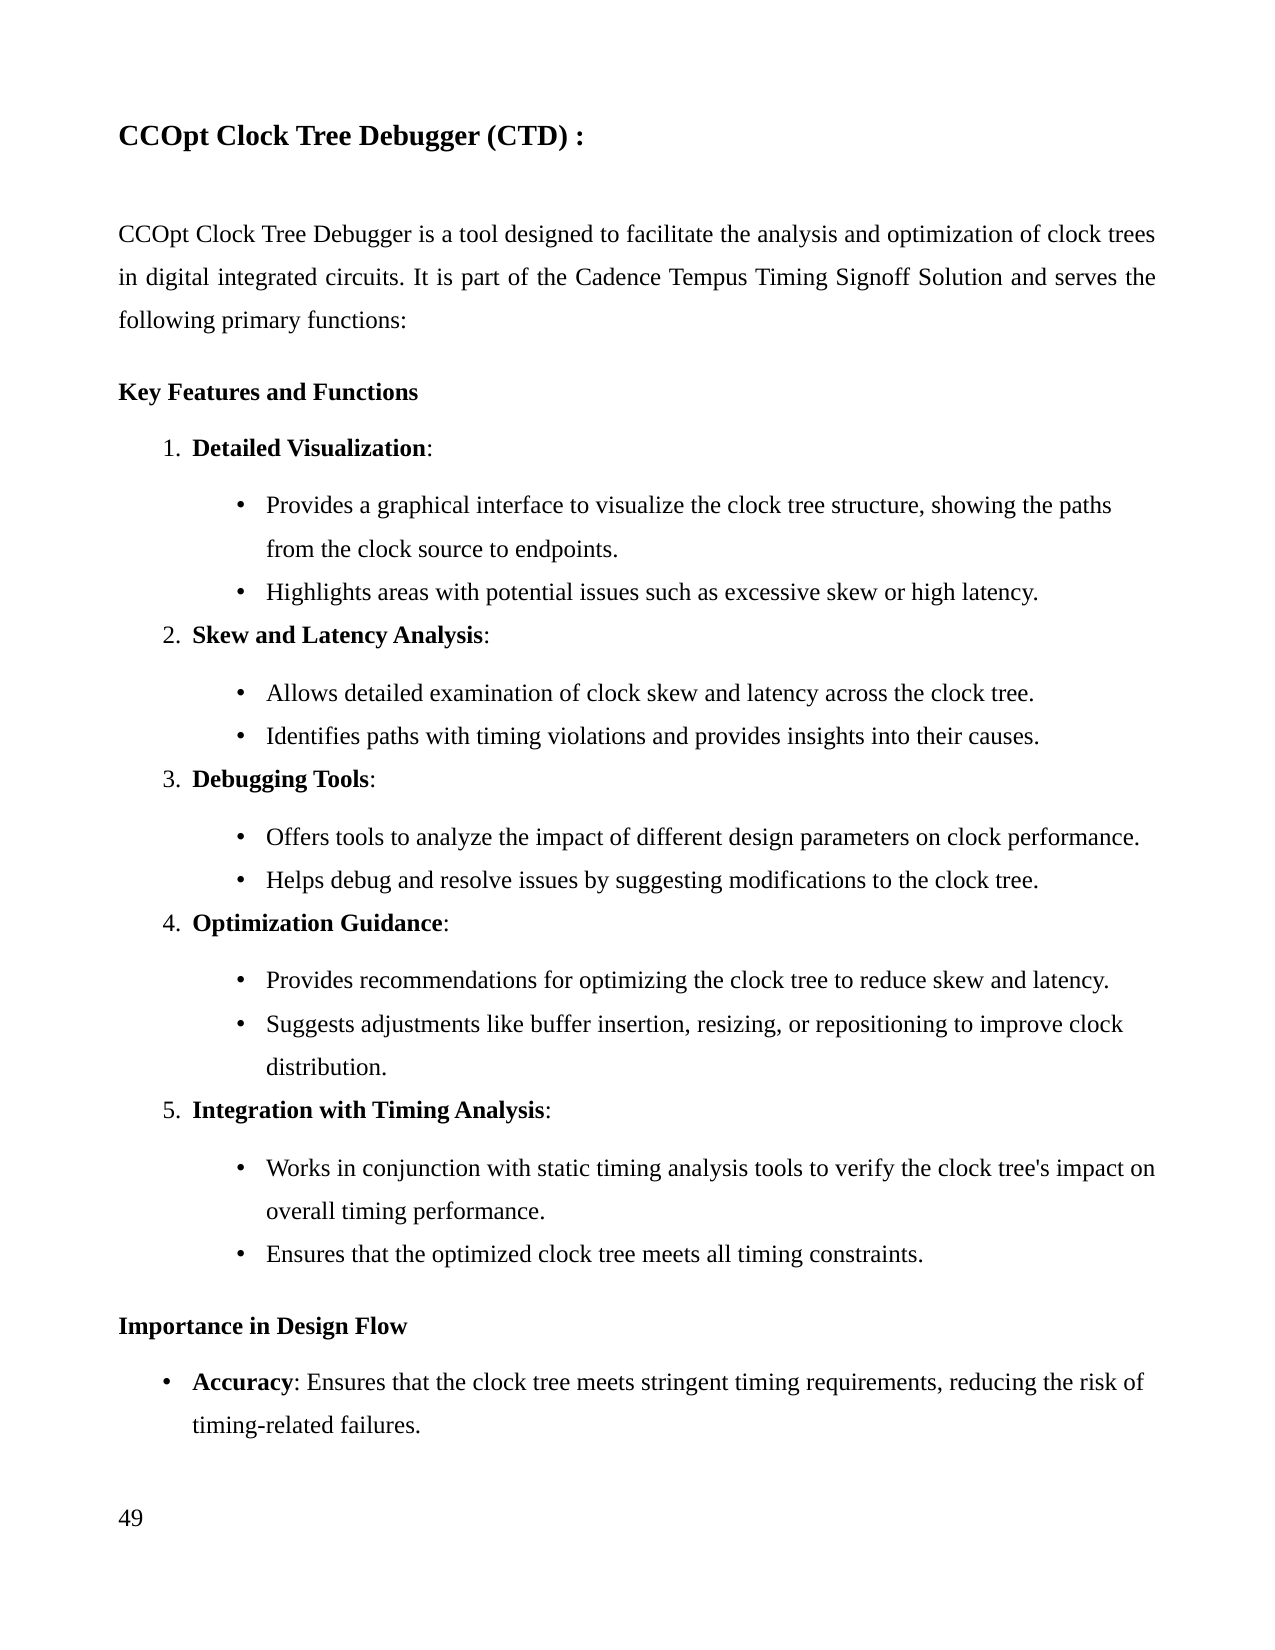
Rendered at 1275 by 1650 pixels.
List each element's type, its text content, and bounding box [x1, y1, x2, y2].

text CCOpt Clock Tree Debugger (CTD) : [118, 118, 1157, 152]
list Offers tools to analyze the impact of different design parameters on clock performance. [236, 822, 1157, 850]
list Provides recommendations for optimizing the clock tree to reduce skew and latency. [236, 966, 1157, 994]
list Detailed Visualization: [162, 433, 1157, 462]
subtitle Importance in Design Flow [118, 1311, 1157, 1340]
list Integration with Timing Analysis: [162, 1095, 1157, 1124]
list Allows detailed examination of clock skew and latency across the clock tree. [236, 678, 1157, 706]
list Accuracy: Ensures that the clock tree meets stringent timing requirements, reducing the risk of timing-related failures. [162, 1367, 1157, 1439]
list Suggests adjustments like buffer insertion, resizing, or repositioning to improve clock distribution. [236, 1009, 1157, 1081]
list Skew and Latency Analysis: [162, 620, 1157, 649]
list Ensures that the optimized clock tree meets all timing constraints. [236, 1239, 1157, 1268]
text CCOpt Clock Tree Debugger is a tool designed to facilitate the analysis and optimization of clock trees in digital integrated circuits. It is part of the Cadence Tempus Timing Signoff Solution and serves the following primary functions: [118, 219, 1157, 334]
list Works in conjunction with static timing analysis tools to verify the clock tree's impact on overall timing performance. [236, 1153, 1157, 1224]
list Helps debug and resolve issues by suggesting modifications to the clock tree. [236, 865, 1157, 893]
list Provides a graphical interface to visualize the clock tree structure, showing the paths from the clock source to endpoints. [236, 491, 1157, 562]
list Debugging Tools: [162, 764, 1157, 793]
list Highlights areas with potential issues such as excessive skew or high latency. [236, 577, 1157, 606]
list Identifies paths with timing violations and provides insights into their causes. [236, 721, 1157, 749]
subtitle Key Features and Functions [118, 377, 1157, 406]
list Optimization Guidance: [162, 908, 1157, 937]
